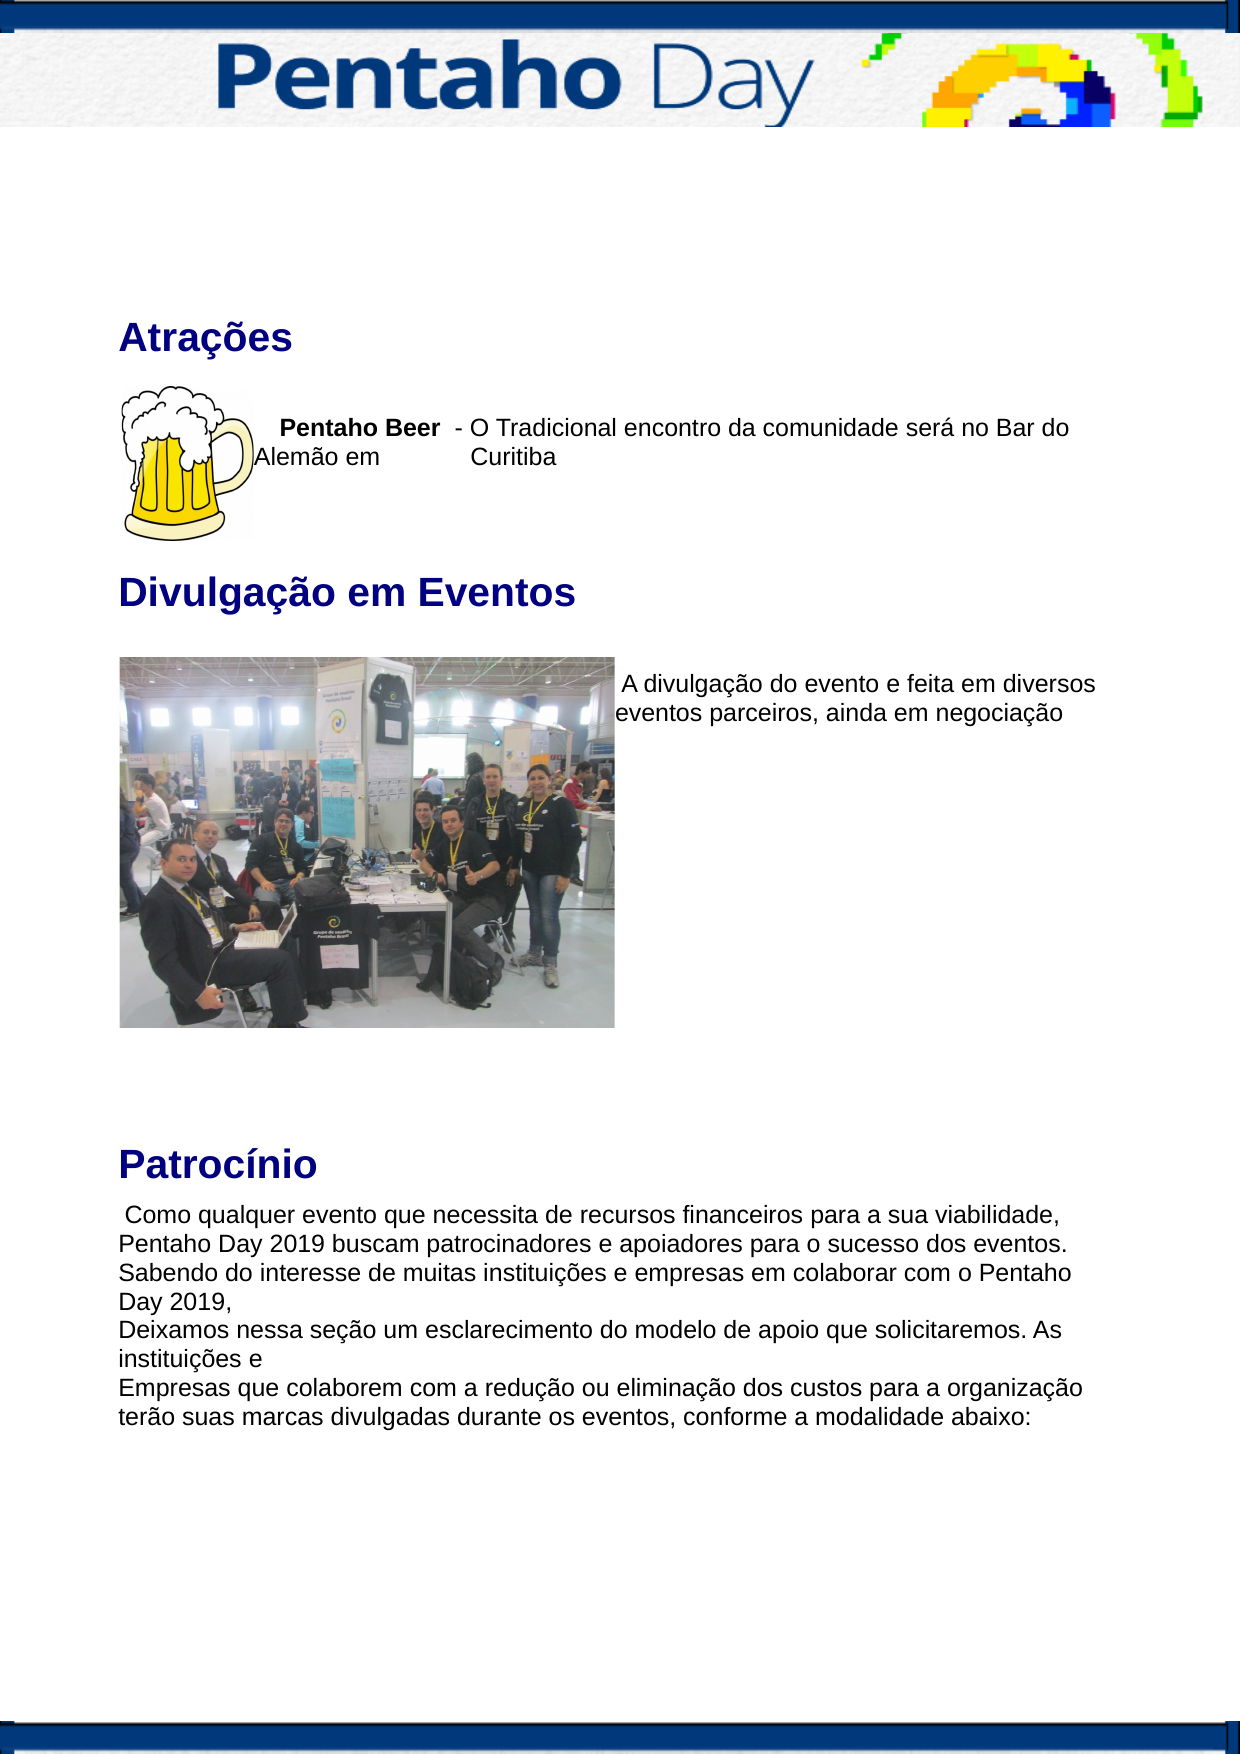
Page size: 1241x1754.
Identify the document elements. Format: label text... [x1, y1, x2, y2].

text Sabendo do interesse de muitas instituições e empresas em colaborar com o Pentaho Day 2019, [118, 1258, 1122, 1315]
text Deixamos nessa seção um esclarecimento do modelo de apoio que solicitaremos. As instituições e [118, 1315, 1122, 1373]
picture [0, 0, 1240, 127]
picture [0, 1721, 1240, 1754]
subtitle Patrocínio [118, 1141, 1122, 1188]
subtitle Atrações [118, 313, 1122, 359]
text A divulgação do evento e feita em diversos eventos parceiros, ainda em negociação [615, 669, 1122, 726]
subtitle Divulgação em Eventos [118, 568, 1122, 615]
text Pentaho Beer - O Tradicional encontro da comunidade será no Bar do Alemão em Curitiba [254, 413, 1122, 471]
text Empresas que colaborem com a redução ou eliminação dos custos para a organização terão suas marcas divulgadas durante os eventos, conforme a modalidade abaixo: [118, 1373, 1122, 1430]
picture [119, 657, 615, 1028]
text Como qualquer evento que necessita de recursos financeiros para a sua viabilidade, Pentaho Day 2019 buscam patrocinadores e apoiadores para o sucesso dos eventos. [118, 1200, 1122, 1258]
picture [121, 386, 254, 541]
